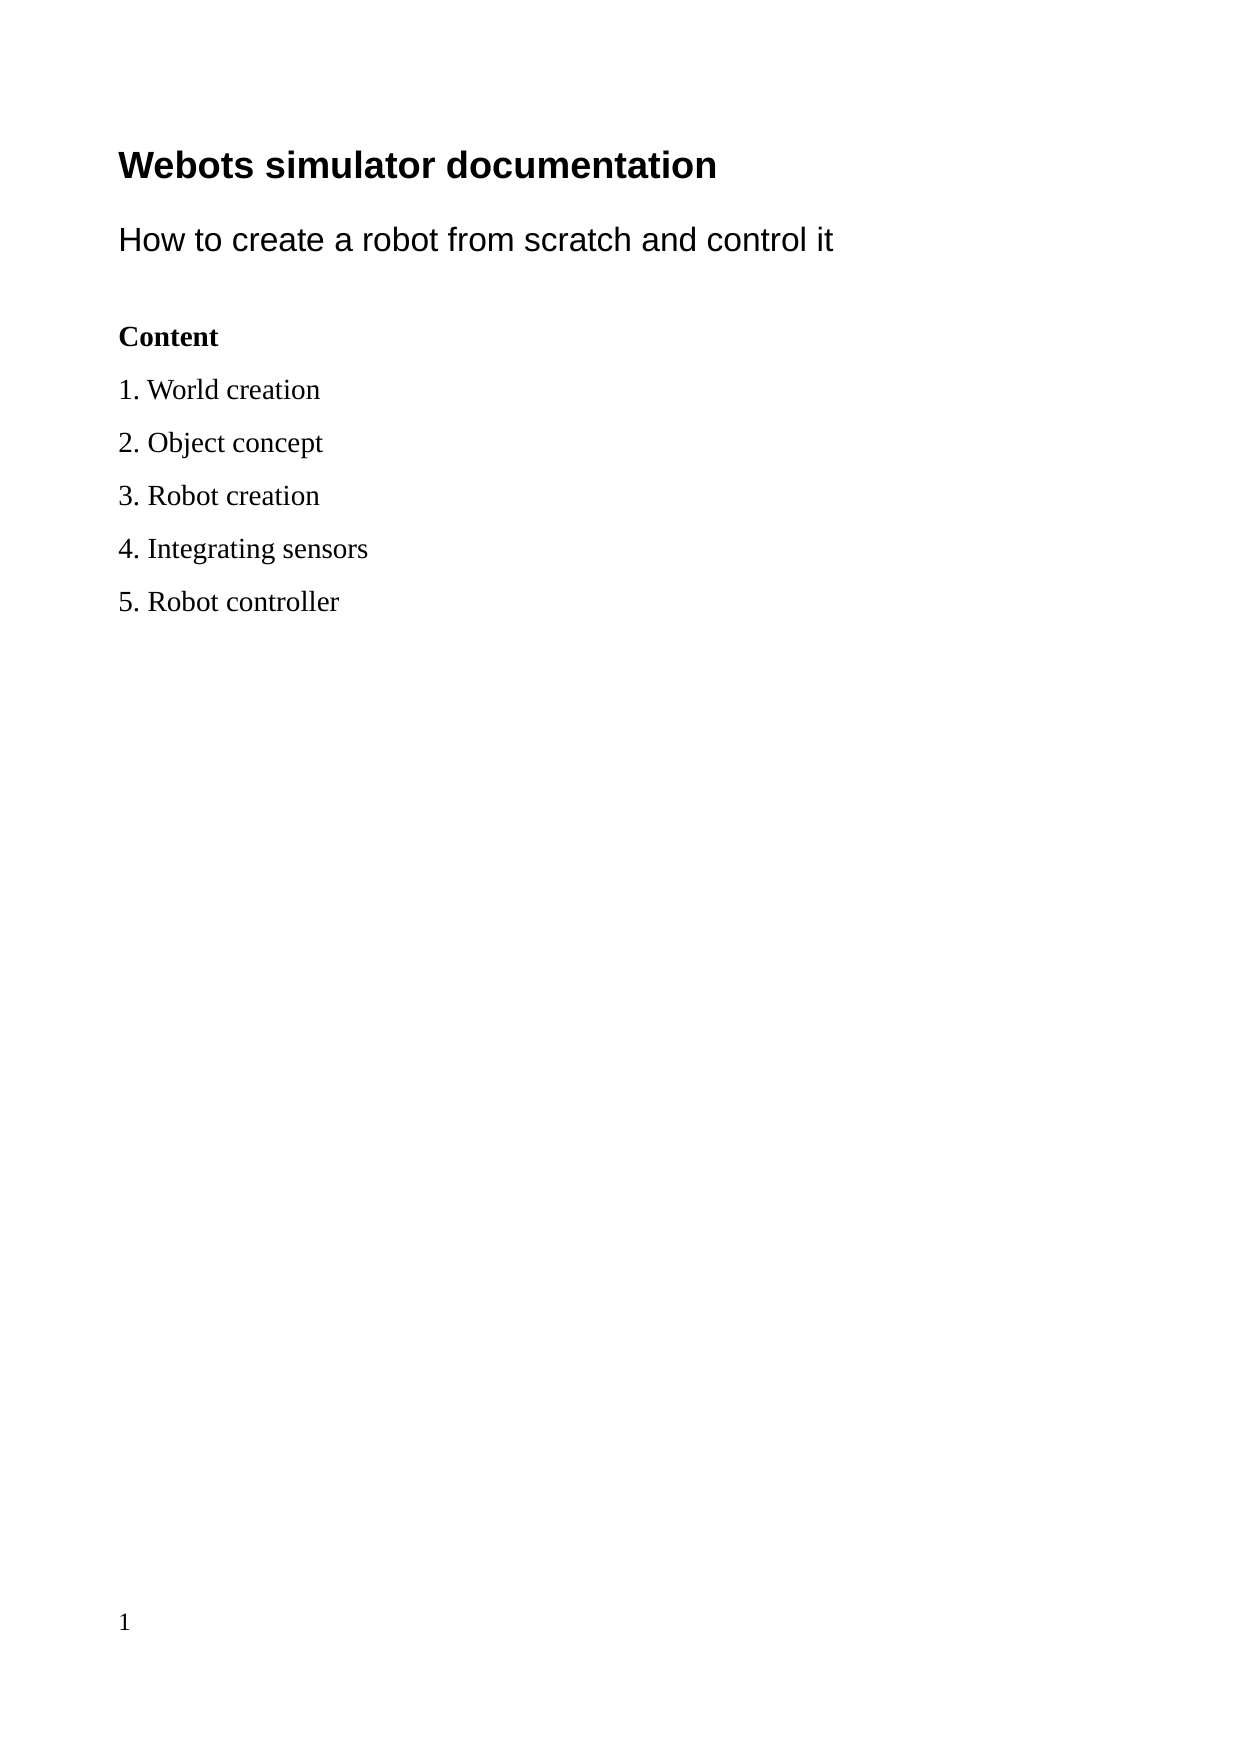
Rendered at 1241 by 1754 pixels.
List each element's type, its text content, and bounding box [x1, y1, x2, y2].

text 4. Integrating sensors [118, 531, 1122, 565]
text 1. World creation [118, 372, 1122, 406]
text 2. Object concept [118, 425, 1122, 459]
subtitle Webots simulator documentation [118, 143, 1122, 187]
text 5. Robot controller [118, 584, 1122, 618]
text 3. Robot creation [118, 478, 1122, 512]
subtitle How to create a robot from scratch and control it [118, 220, 1122, 259]
text Content [118, 319, 1122, 352]
